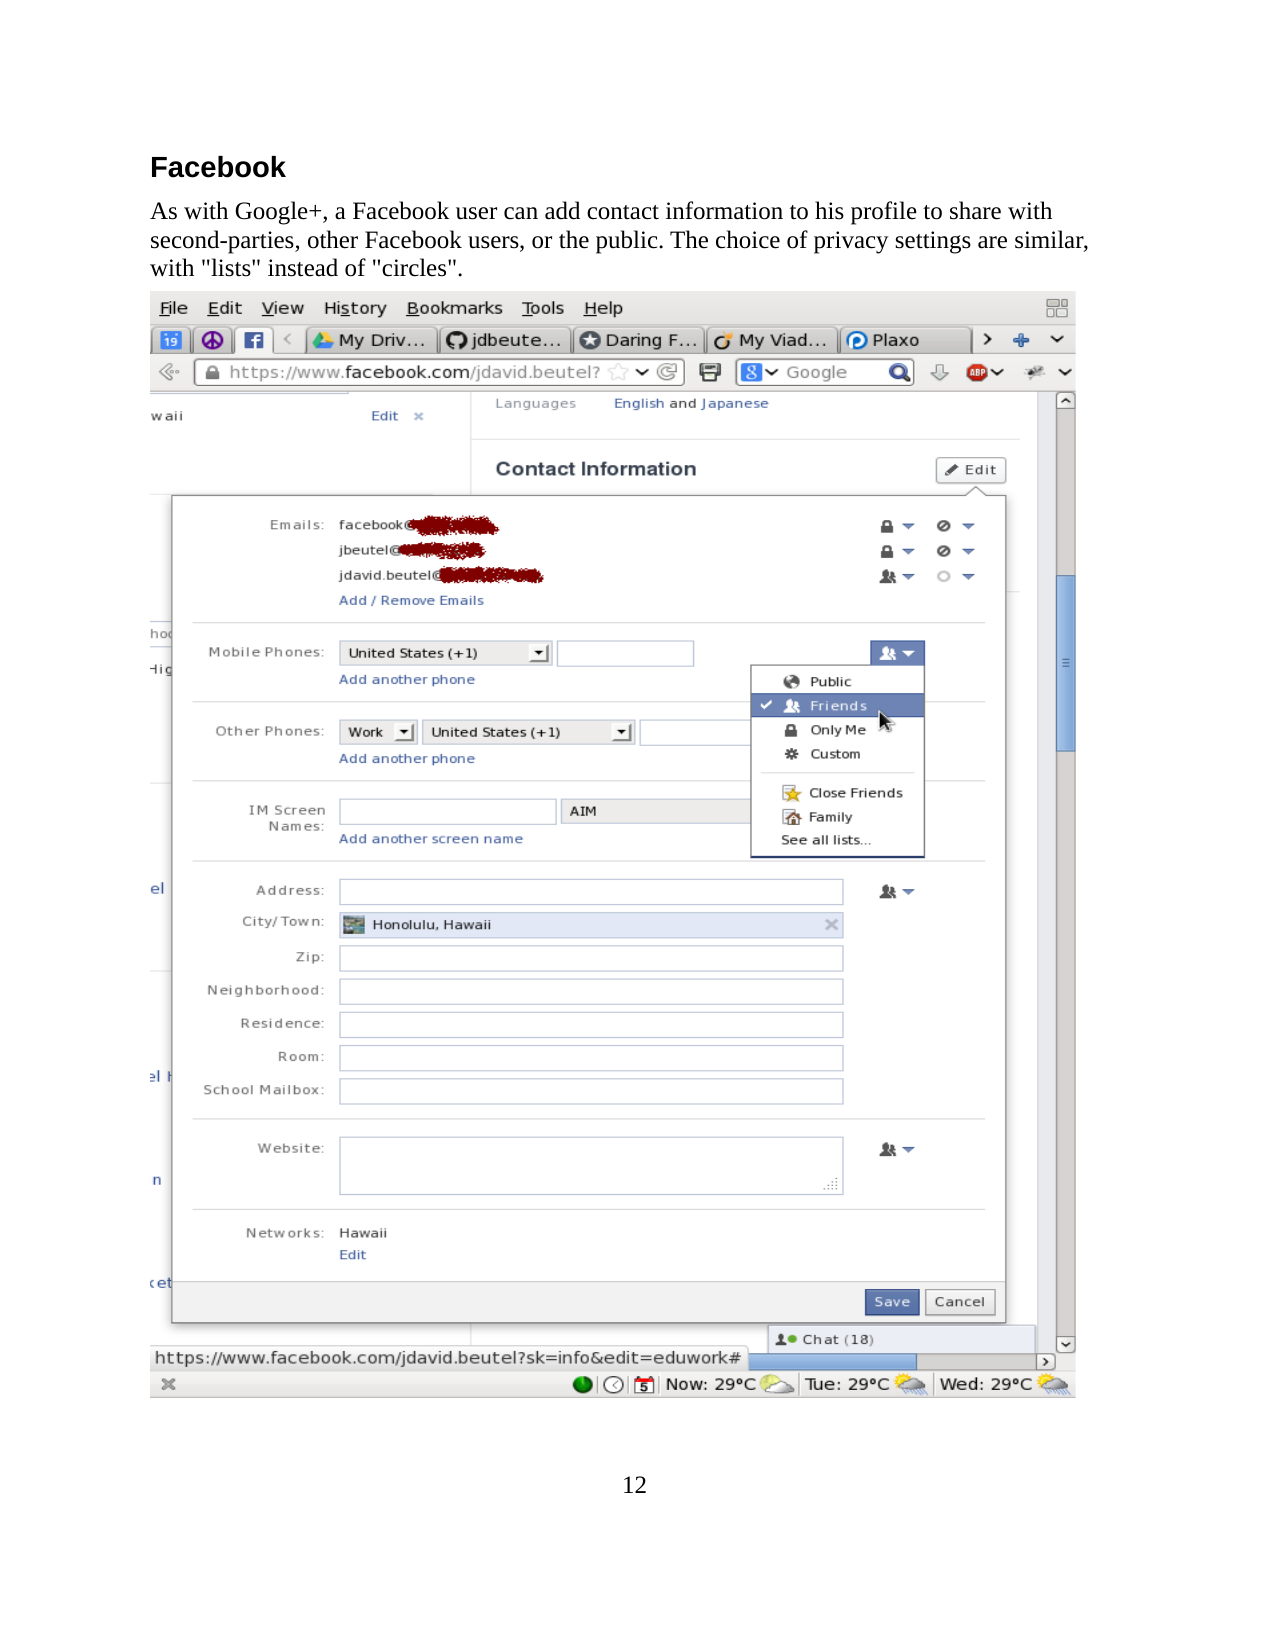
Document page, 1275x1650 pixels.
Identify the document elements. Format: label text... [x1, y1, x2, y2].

picture [150, 291, 1076, 1398]
text As with Google+, a Facebook user can add contact information to his profile to share with second-parties, other Facebook users, or the public. The choice of privacy settings are similar, with "lists" instead of "circles". [150, 196, 1125, 282]
subtitle Facebook [150, 150, 1125, 183]
